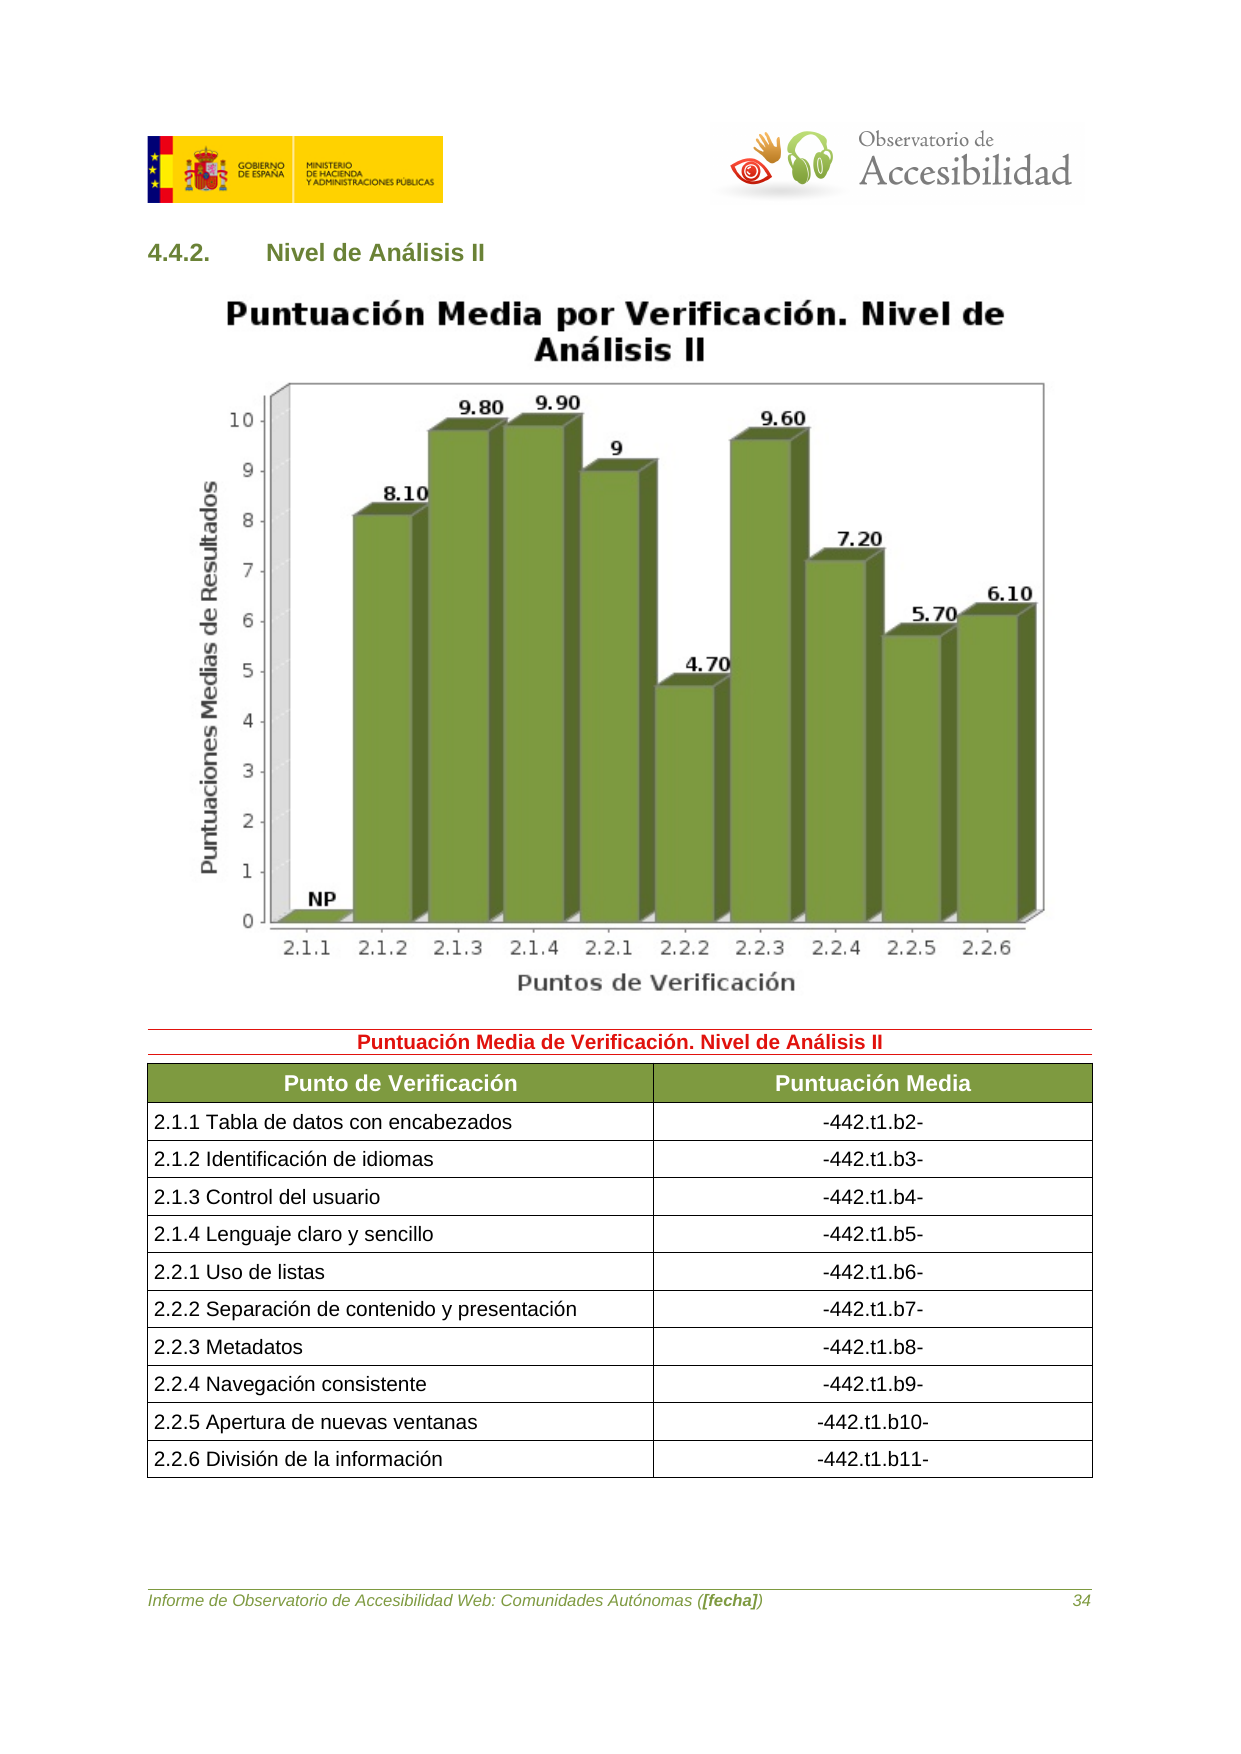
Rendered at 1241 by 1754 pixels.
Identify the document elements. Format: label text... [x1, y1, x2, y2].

picture [178, 294, 1062, 1005]
table_cell 2.2.6 División de la información [148, 1441, 653, 1477]
table_cell 2.1.1 Tabla de datos con encabezados [148, 1103, 653, 1140]
table_cell 2.2.5 Apertura de nuevas ventanas [148, 1403, 653, 1440]
table_header Puntuación Media [654, 1064, 1092, 1102]
table_cell -442.t1.b3- [654, 1141, 1092, 1177]
table_cell 2.2.4 Navegación consistente [148, 1366, 653, 1402]
list Nivel de Análisis II [148, 238, 1092, 267]
table_cell -442.t1.b7- [654, 1291, 1092, 1327]
table_cell -442.t1.b10- [654, 1403, 1092, 1440]
picture [147, 136, 443, 203]
table_cell -442.t1.b6- [654, 1253, 1092, 1290]
table_cell -442.t1.b5- [654, 1216, 1092, 1252]
table_cell 2.1.4 Lenguaje claro y sencillo [148, 1216, 653, 1252]
table_cell 2.2.1 Uso de listas [148, 1253, 653, 1290]
table_cell 2.1.2 Identificación de idiomas [148, 1141, 653, 1177]
table_cell 2.1.3 Control del usuario [148, 1178, 653, 1215]
table_cell -442.t1.b2- [654, 1103, 1092, 1140]
table_cell -442.t1.b11- [654, 1441, 1092, 1477]
table_cell 2.2.2 Separación de contenido y presentación [148, 1291, 653, 1327]
table_cell -442.t1.b4- [654, 1178, 1092, 1215]
text Puntuación Media de Verificación. Nivel de Análisis II [148, 1030, 1092, 1054]
table_cell -442.t1.b9- [654, 1366, 1092, 1402]
picture [710, 122, 1086, 205]
table_cell 2.2.3 Metadatos [148, 1328, 653, 1365]
table_cell -442.t1.b8- [654, 1328, 1092, 1365]
table_header Punto de Verificación [148, 1064, 653, 1102]
